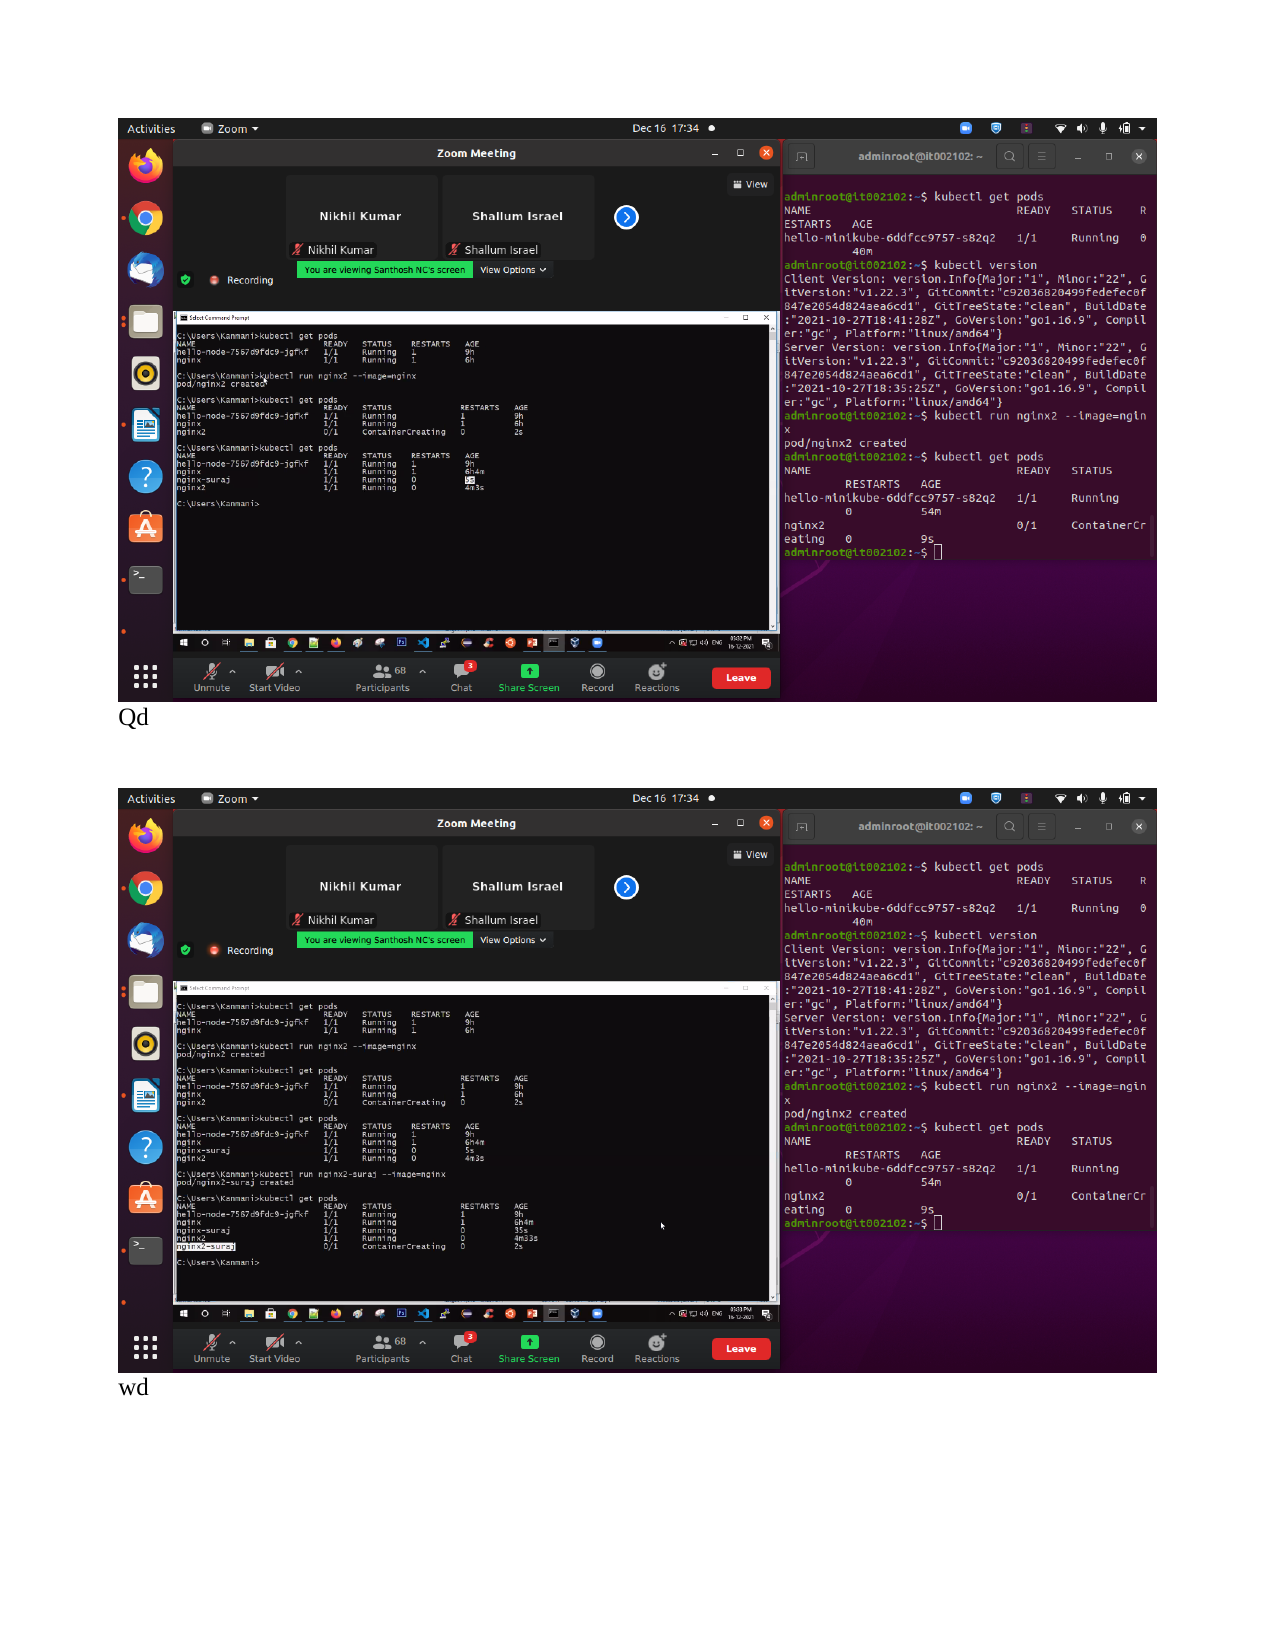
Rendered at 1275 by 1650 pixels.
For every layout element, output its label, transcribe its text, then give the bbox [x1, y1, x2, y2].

text wd [118, 1373, 1157, 1401]
picture [118, 788, 1157, 1373]
picture [118, 118, 1157, 702]
text Qd [118, 702, 1157, 731]
